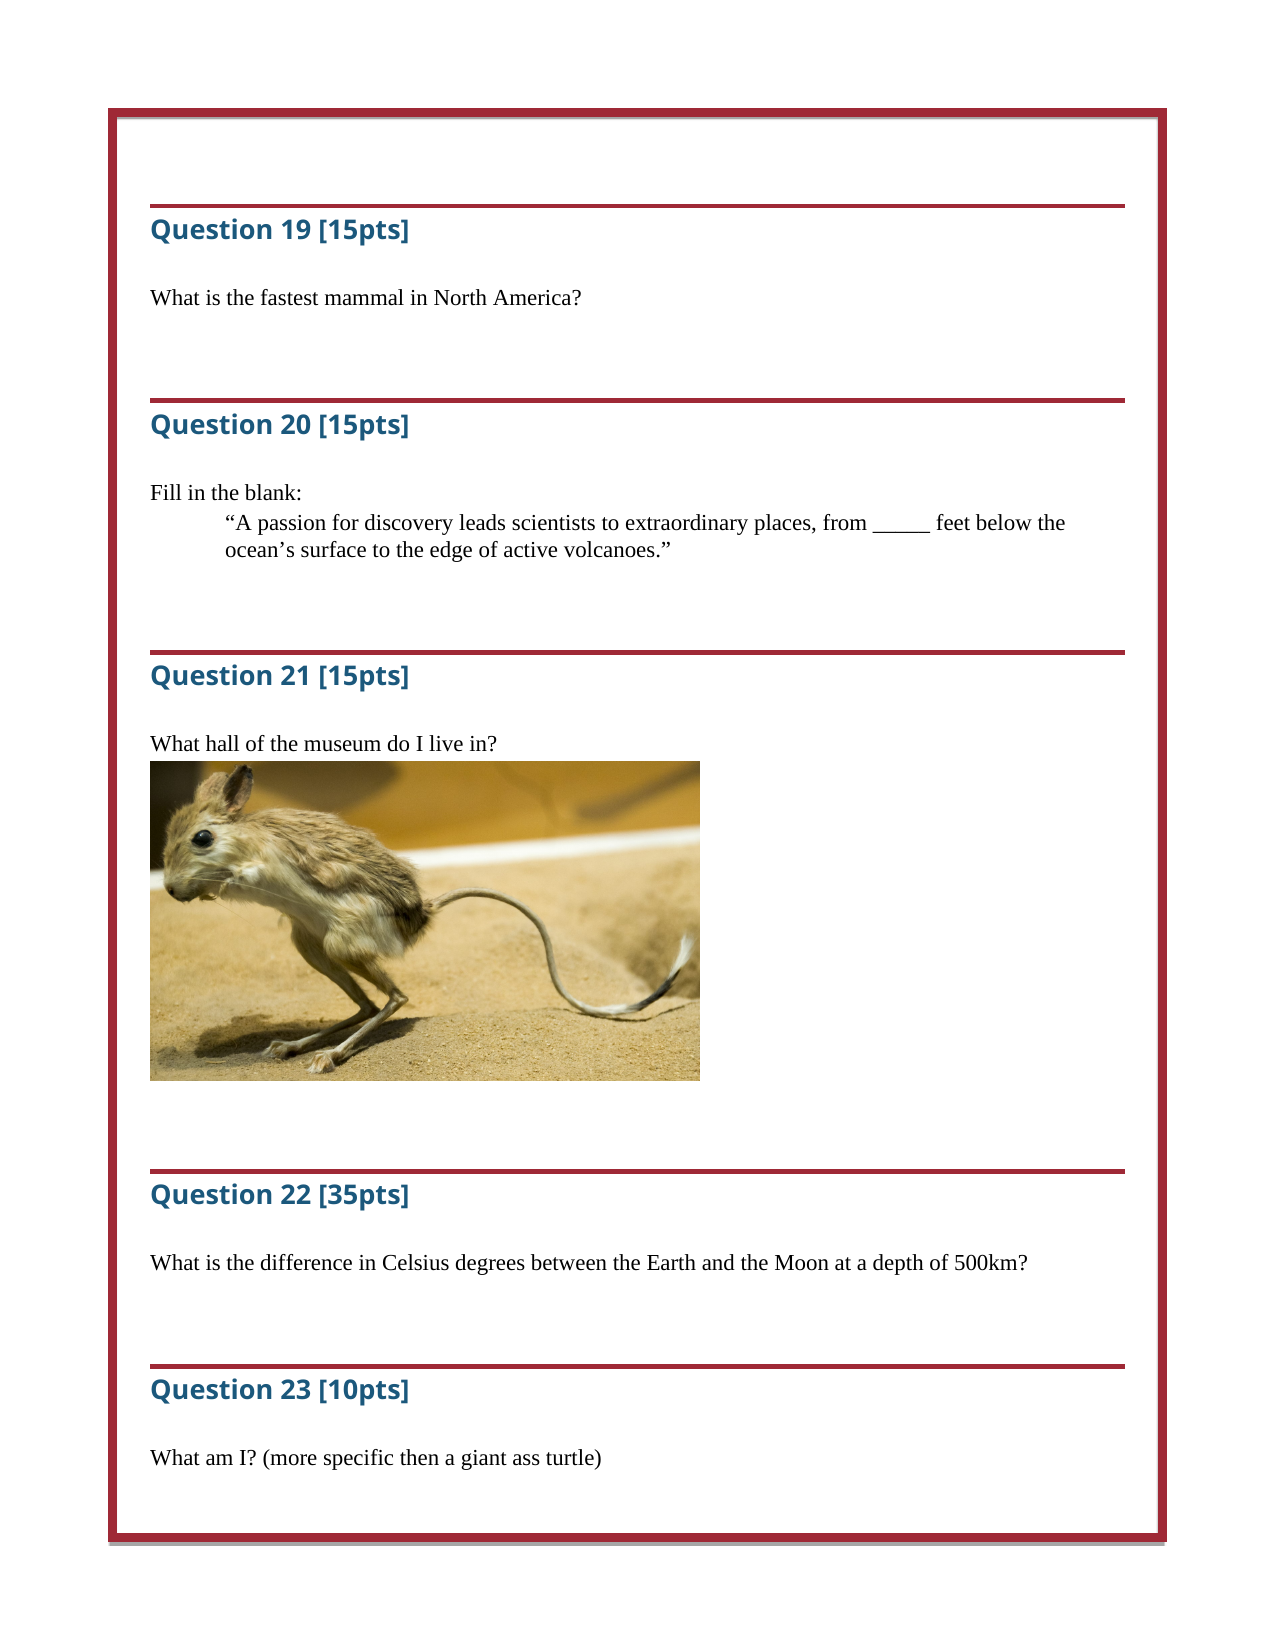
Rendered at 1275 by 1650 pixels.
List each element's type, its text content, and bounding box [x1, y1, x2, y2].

text What hall of the museum do I live in? [150, 731, 1125, 757]
text What is the difference in Celsius degrees between the Earth and the Moon at a depth of 500km? [150, 1249, 1125, 1276]
subtitle Question 19 [15pts] [150, 208, 1125, 247]
text Fill in the blank: [150, 479, 1125, 505]
subtitle Question 23 [10pts] [150, 1369, 1125, 1407]
text What is the fastest mammal in North America? [150, 284, 1125, 310]
text What am I? (more specific then a giant ass turtle) [150, 1444, 1125, 1471]
subtitle Question 20 [15pts] [150, 403, 1125, 442]
subtitle Question 21 [15pts] [150, 655, 1125, 694]
subtitle Question 22 [35pts] [150, 1174, 1125, 1213]
text “A passion for discovery leads scientists to extraordinary places, from _____ feet below the ocean’s surface to the edge of active volcanoes.” [225, 509, 1125, 562]
